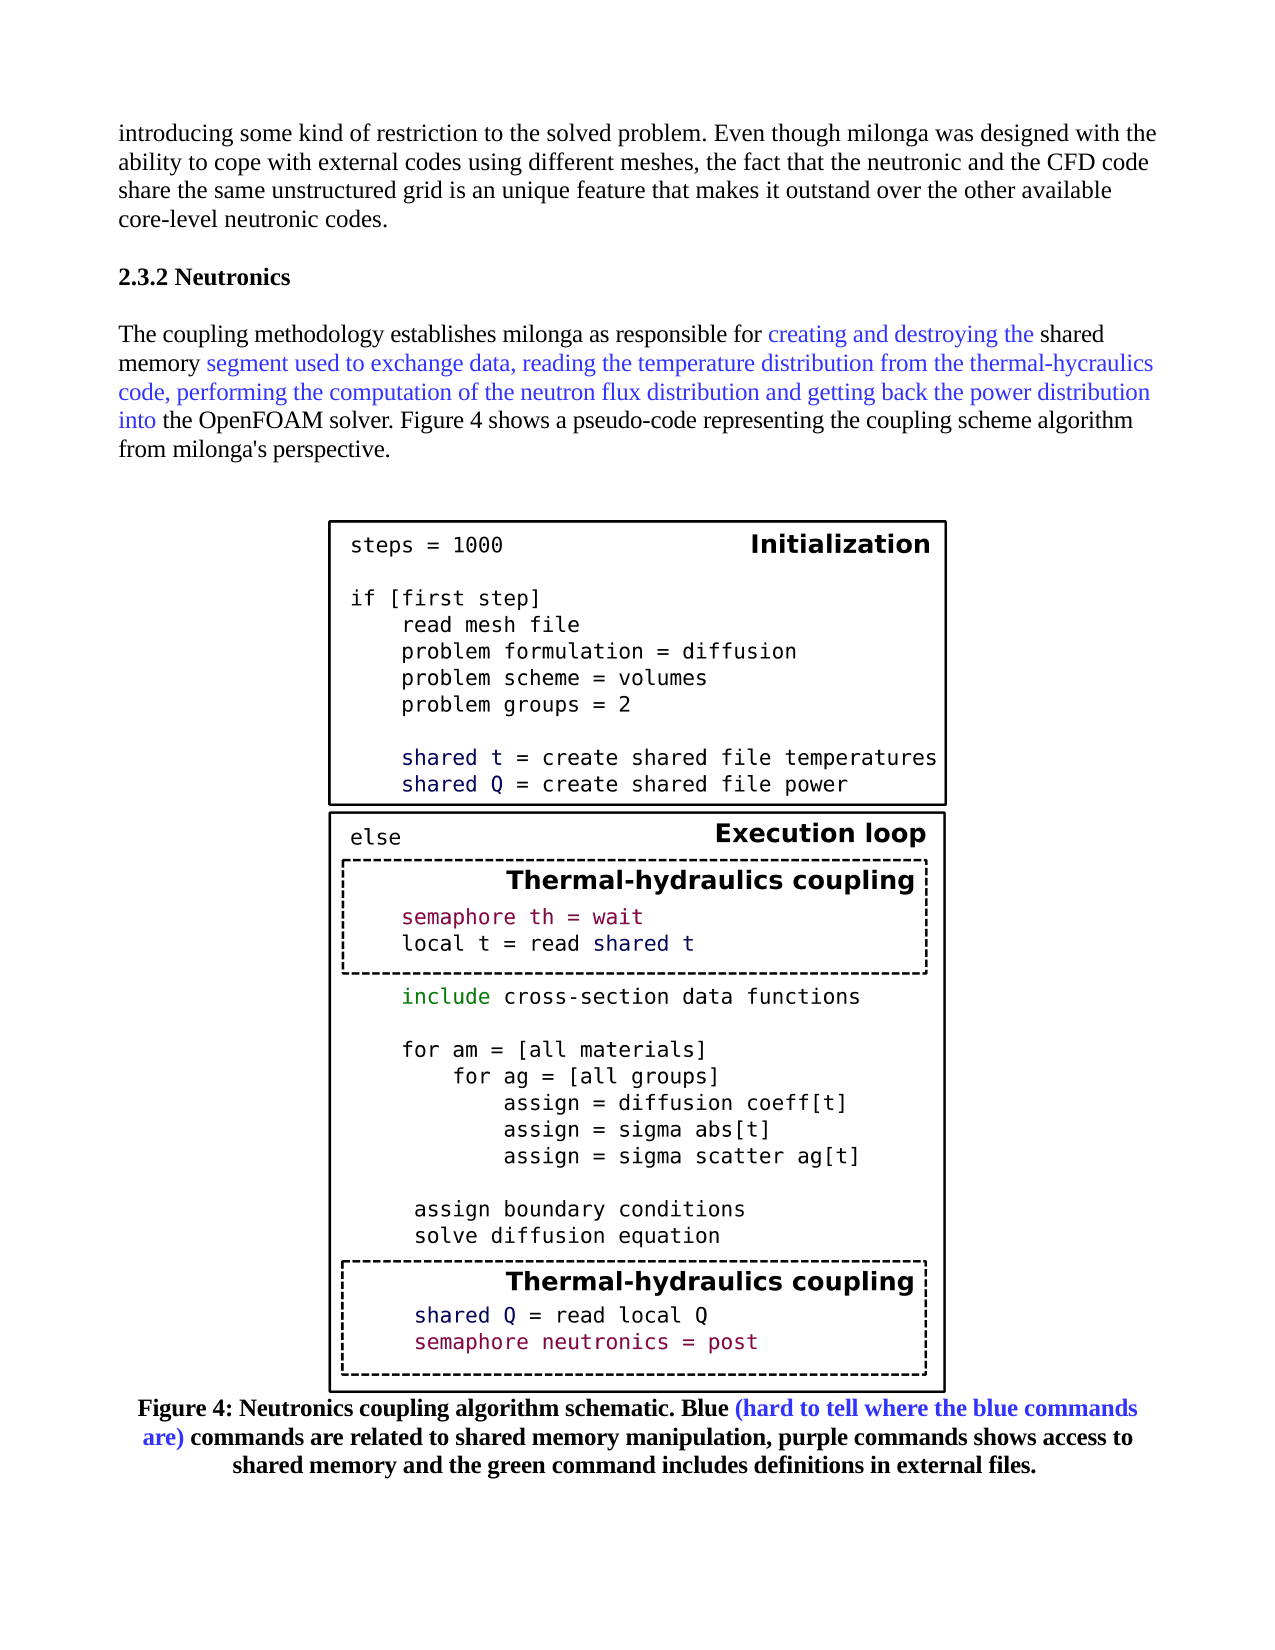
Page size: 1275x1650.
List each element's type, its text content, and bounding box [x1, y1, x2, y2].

text 2.3.2 Neutronics [118, 262, 1157, 291]
picture [328, 520, 947, 1393]
text The coupling methodology establishes milonga as responsible for creating and destroying the shared memory segment used to exchange data, reading the temperature distribution from the thermal-hycraulics code, performing the computation of the neutron flux distribution and getting back the power distribution into the OpenFOAM solver. Figure 4 shows a pseudo-code representing the coupling scheme algorithm from milonga's perspective. [118, 319, 1157, 463]
text introducing some kind of restriction to the solved problem. Even though milonga was designed with the ability to cope with external codes using different meshes, the fact that the neutronic and the CFD code share the same unstructured grid is an unique feature that makes it outstand over the other available core-level neutronic codes. [118, 118, 1157, 233]
text Figure 4: Neutronics coupling algorithm schematic. Blue (hard to tell where the blue commands are) commands are related to shared memory manipulation, purple commands shows access to shared memory and the green command includes definitions in external files. [118, 521, 1157, 1479]
